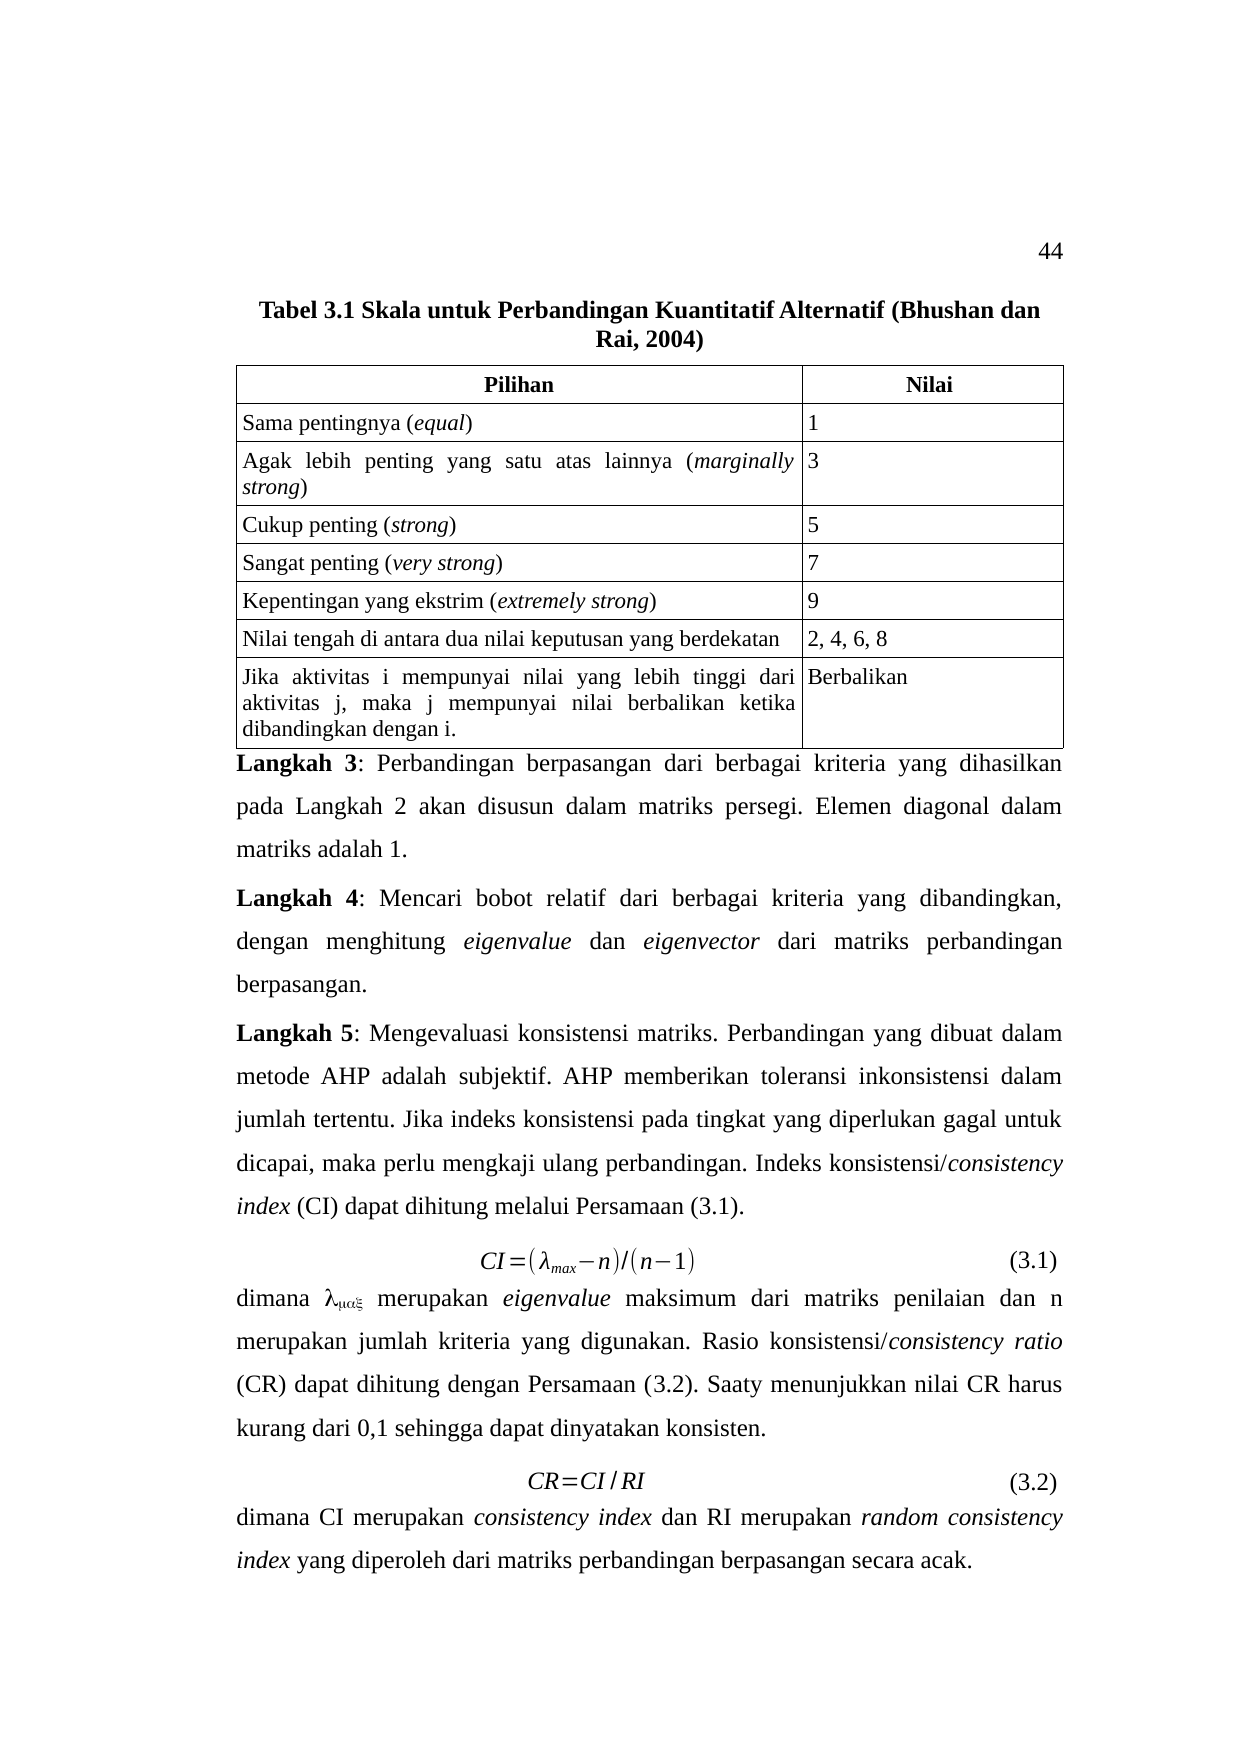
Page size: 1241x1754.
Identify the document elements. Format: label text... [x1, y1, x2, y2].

table_cell Jika aktivitas i mempunyai nilai yang lebih tinggi dari aktivitas j, maka j mempunyai nilai berbalikan ketika dibandingkan dengan i. [237, 658, 802, 747]
table_header (3.1) [939, 1240, 1063, 1283]
table_cell 3 [803, 442, 1063, 505]
table_cell Cukup penting (strong) [237, 506, 802, 543]
text Tabel 3.1 Skala untuk Perbandingan Kuantitatif Alternatif (Bhushan dan Rai, 2004) [236, 295, 1063, 353]
table_header [236, 1240, 939, 1283]
table_cell 7 [803, 544, 1063, 581]
table_cell 1 [803, 404, 1063, 441]
table_cell Nilai tengah di antara dua nilai keputusan yang berdekatan [237, 620, 802, 657]
table_cell Berbalikan [803, 658, 1063, 747]
text dimana λmax merupakan eigenvalue maksimum dari matriks penilaian dan n merupakan jumlah kriteria yang digunakan. Rasio konsistensi/consistency ratio (CR) dapat dihitung dengan Persamaan (3.2). Saaty menunjukkan nilai CR harus kurang dari 0,1 sehingga dapat dinyatakan konsisten. [236, 1283, 1063, 1441]
table_header [236, 1462, 939, 1502]
table_header (3.2) [939, 1462, 1063, 1502]
text Langkah 5: Mengevaluasi konsistensi matriks. Perbandingan yang dibuat dalam metode AHP adalah subjektif. AHP memberikan toleransi inkonsistensi dalam jumlah tertentu. Jika indeks konsistensi pada tingkat yang diperlukan gagal untuk dicapai, maka perlu mengkaji ulang perbandingan. Indeks konsistensi/consistency index (CI) dapat dihitung melalui Persamaan (3.1). [236, 1018, 1063, 1219]
table_cell Sangat penting (very strong) [237, 544, 802, 581]
table_cell 5 [803, 506, 1063, 543]
text Langkah 4: Mencari bobot relatif dari berbagai kriteria yang dibandingkan, dengan menghitung eigenvalue dan eigenvector dari matriks perbandingan berpasangan. [236, 883, 1063, 998]
table_cell 9 [803, 582, 1063, 619]
text dimana CI merupakan consistency index dan RI merupakan random consistency index yang diperoleh dari matriks perbandingan berpasangan secara acak. [236, 1502, 1063, 1574]
text Langkah 3: Perbandingan berpasangan dari berbagai kriteria yang dihasilkan pada Langkah 2 akan disusun dalam matriks persegi. Elemen diagonal dalam matriks adalah 1. [236, 749, 1063, 863]
table_cell Agak lebih penting yang satu atas lainnya (marginally strong) [237, 442, 802, 505]
table_header Pilihan [237, 366, 802, 403]
table_header Nilai [803, 366, 1063, 403]
table_cell 2, 4, 6, 8 [803, 620, 1063, 657]
table_cell Sama pentingnya (equal) [237, 404, 802, 441]
table_cell Kepentingan yang ekstrim (extremely strong) [237, 582, 802, 619]
